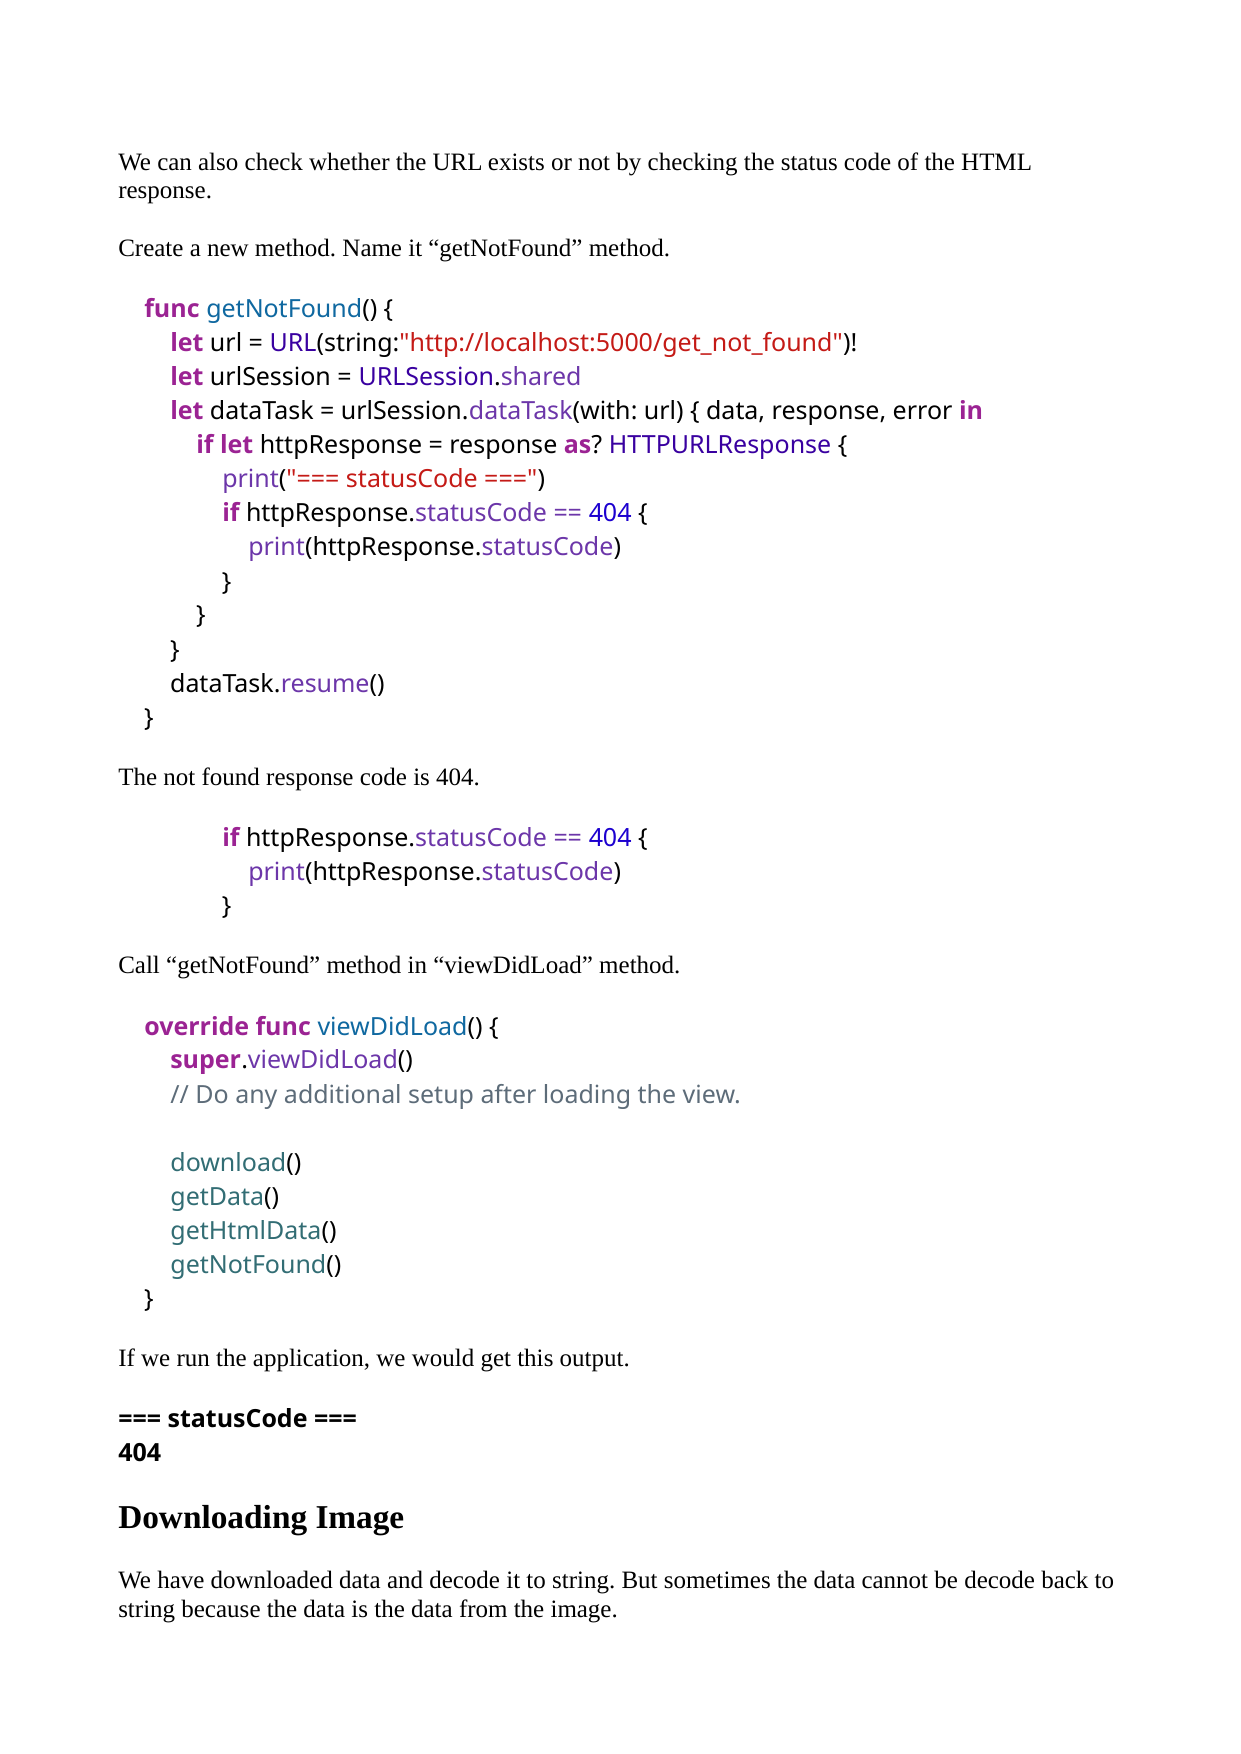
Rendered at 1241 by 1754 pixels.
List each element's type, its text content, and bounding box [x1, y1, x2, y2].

text } [118, 597, 1122, 631]
text } [118, 888, 1122, 922]
text print(httpResponse.statusCode) [118, 529, 1122, 563]
text download() [118, 1144, 1122, 1178]
text Downloading Image [118, 1498, 1122, 1536]
text let urlSession = URLSession.shared [118, 359, 1122, 393]
text print("=== statusCode ===") [118, 461, 1122, 495]
text let url = URL(string:"http://localhost:5000/get_not_found")! [118, 325, 1122, 359]
text } [118, 563, 1122, 597]
text super.viewDidLoad() [118, 1042, 1122, 1076]
text getData() [118, 1178, 1122, 1212]
text print(httpResponse.statusCode) [118, 854, 1122, 888]
text } [118, 631, 1122, 665]
text dataTask.resume() [118, 665, 1122, 699]
text We have downloaded data and decode it to string. But sometimes the data cannot be decode back to string because the data is the data from the image. [118, 1565, 1122, 1622]
text Call “getNotFound” method in “viewDidLoad” method. [118, 951, 1122, 979]
text } [118, 699, 1122, 733]
text func getNotFound() { [118, 291, 1122, 325]
text let dataTask = urlSession.dataTask(with: url) { data, response, error in [118, 393, 1122, 427]
text if httpResponse.statusCode == 404 { [118, 820, 1122, 854]
text The not found response code is 404. [118, 762, 1122, 791]
text 404 [118, 1435, 1122, 1469]
text getNotFound() [118, 1247, 1122, 1281]
text if let httpResponse = response as? HTTPURLResponse { [118, 427, 1122, 461]
text } [118, 1281, 1122, 1315]
text If we run the application, we would get this output. [118, 1343, 1122, 1372]
text if httpResponse.statusCode == 404 { [118, 495, 1122, 529]
text getHtmlData() [118, 1212, 1122, 1247]
text === statusCode === [118, 1401, 1122, 1435]
text We can also check whether the URL exists or not by checking the status code of the HTML response. [118, 147, 1122, 204]
text Create a new method. Name it “getNotFound” method. [118, 233, 1122, 262]
text // Do any additional setup after loading the view. [118, 1076, 1122, 1110]
text override func viewDidLoad() { [118, 1008, 1122, 1042]
